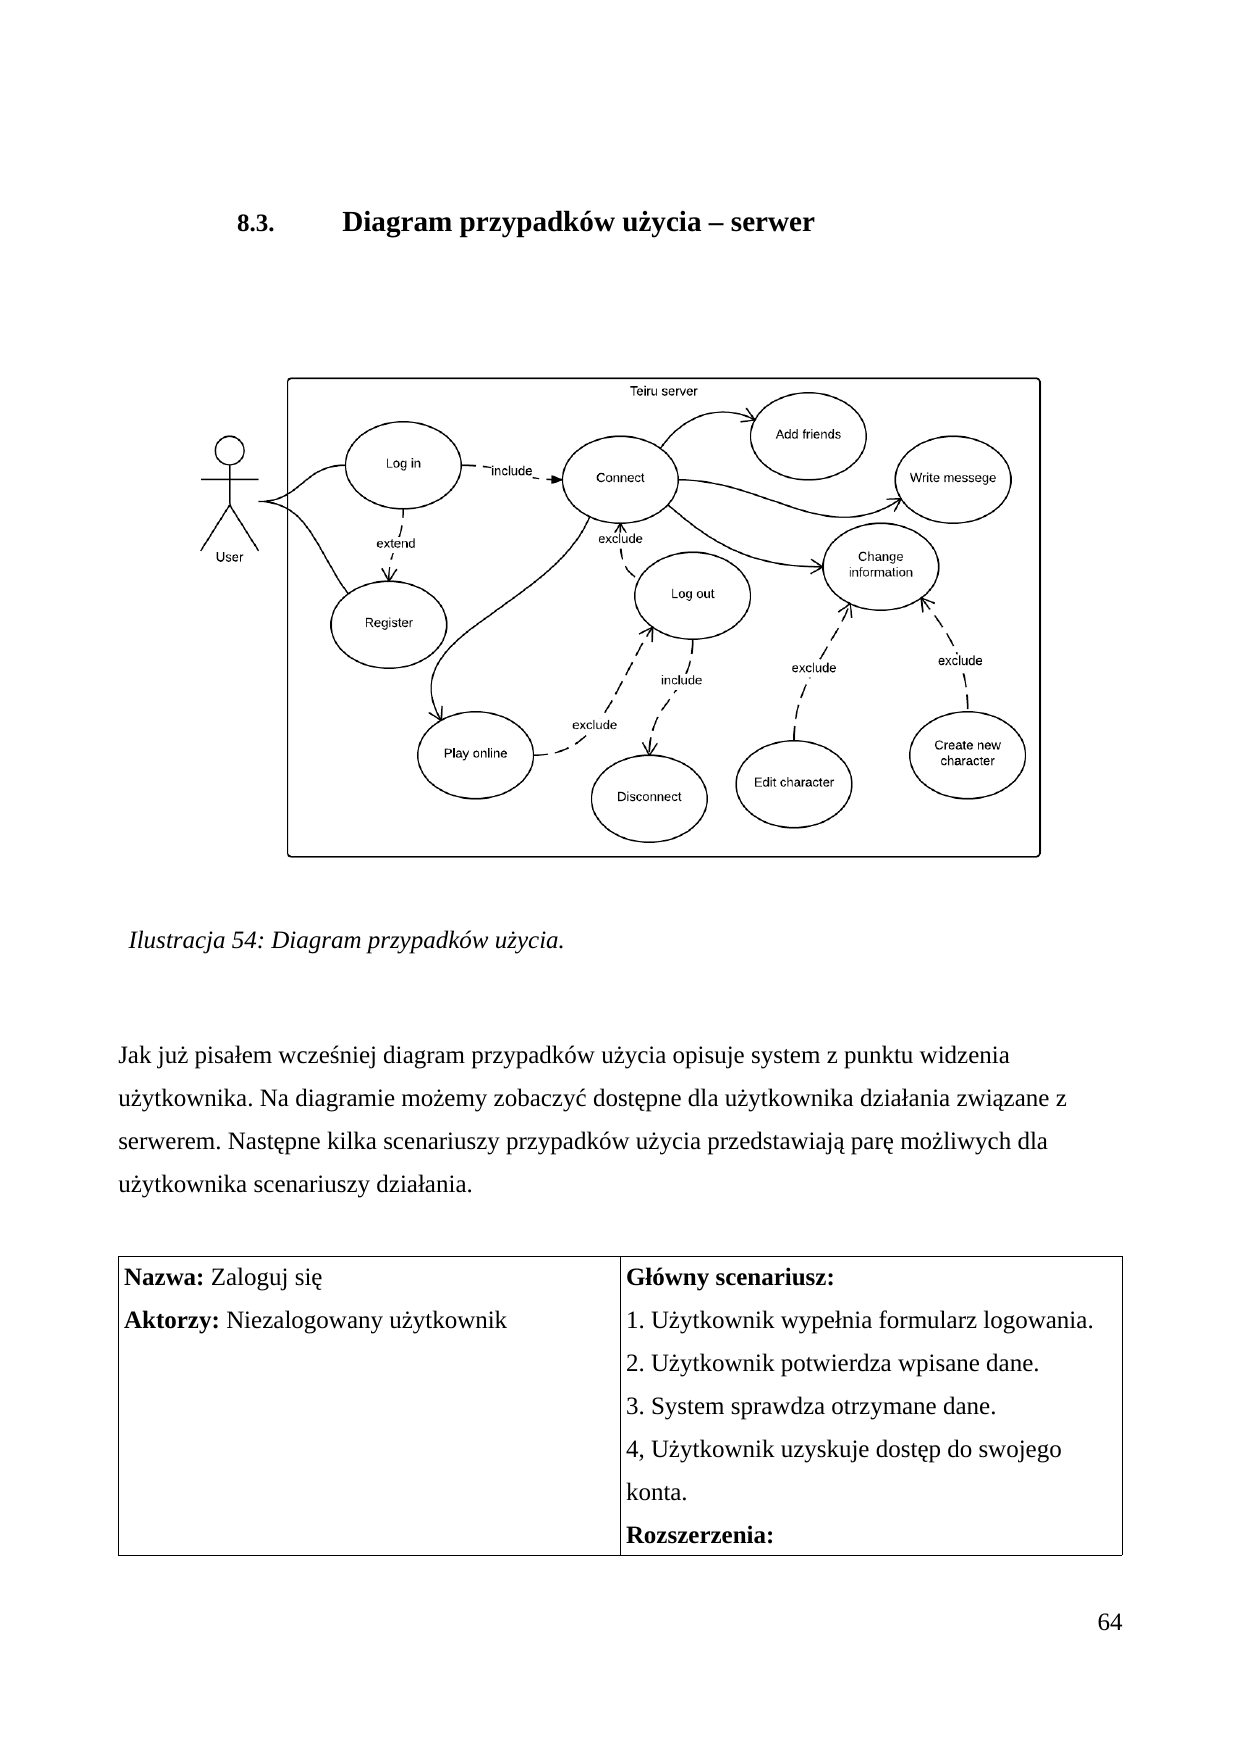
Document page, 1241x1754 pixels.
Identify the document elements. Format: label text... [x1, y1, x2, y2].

list Diagram przypadków użycia – serwer [231, 204, 1122, 281]
table_header Główny scenariusz: 1. Użytkownik wypełnia formularz logowania. 2. Użytkownik potwierdza wpisane dane. 3. System sprawdza otrzymane dane. 4, Użytkownik uzyskuje dostęp do swojego konta. Rozszerzenia: [621, 1257, 1122, 1555]
table_header Nazwa: Zaloguj się Aktorzy: Niezalogowany użytkownik [119, 1257, 620, 1555]
text Jak już pisałem wcześniej diagram przypadków użycia opisuje system z punktu widzenia użytkownika. Na diagramie możemy zobaczyć dostępne dla użytkownika działania związane z serwerem. Następne kilka scenariuszy przypadków użycia przedstawiają parę możliwych dla użytkownika scenariuszy działania. [118, 1040, 1122, 1198]
text Ilustracja 54: Diagram przypadków użycia. [128, 926, 1112, 954]
picture [128, 320, 1112, 926]
